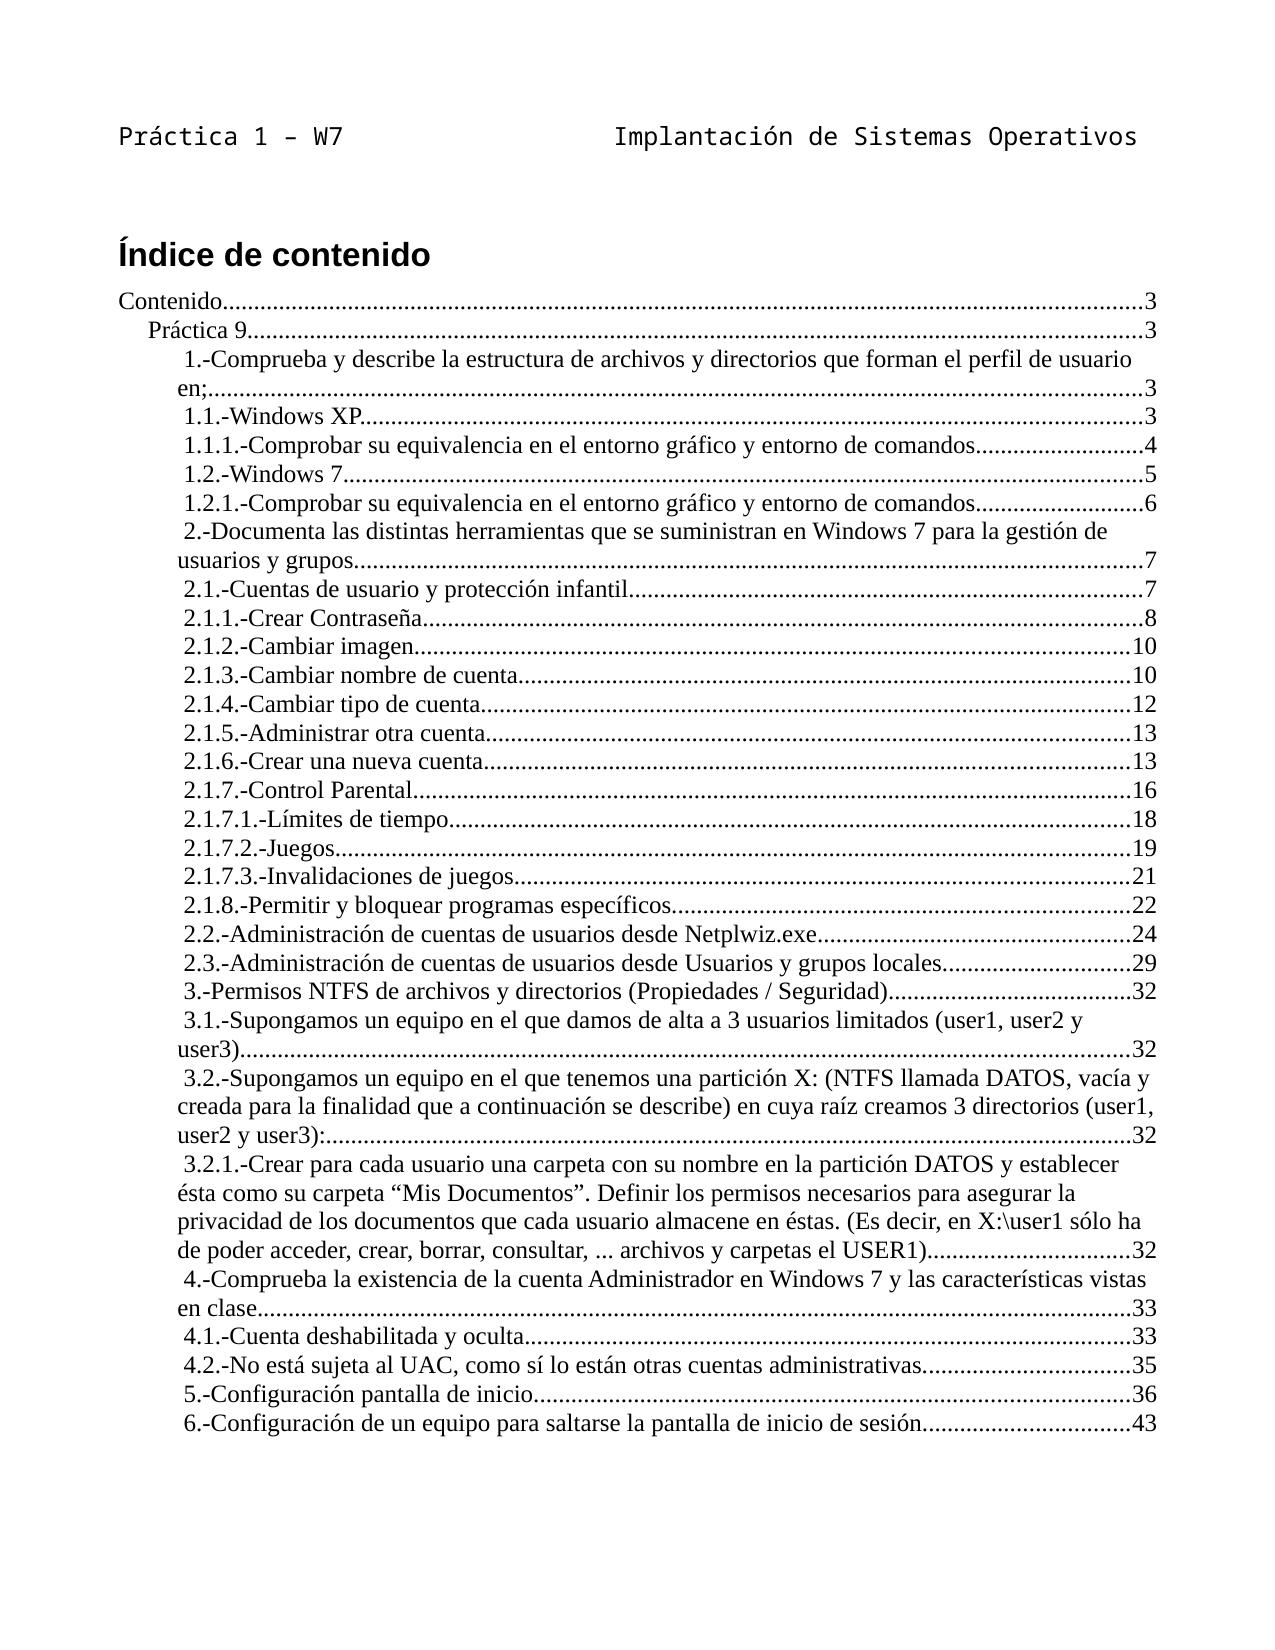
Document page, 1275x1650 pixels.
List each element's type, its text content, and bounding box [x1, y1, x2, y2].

text 4.1.-Cuenta deshabilitada y oculta. 33 [177, 1321, 1157, 1350]
subtitle Índice de contenido [118, 235, 1157, 274]
text Práctica 9 3 [148, 315, 1157, 344]
text 1.1.-Windows XP. 3 [177, 401, 1157, 430]
text 6.-Configuración de un equipo para saltarse la pantalla de inicio de sesión. 43 [177, 1408, 1157, 1436]
text 1.2.1.-Comprobar su equivalencia en el entorno gráfico y entorno de comandos. 6 [177, 488, 1157, 516]
text 3.-Permisos NTFS de archivos y directorios (Propiedades / Seguridad) 32 [177, 976, 1157, 1005]
text 5.-Configuración pantalla de inicio. 36 [177, 1379, 1157, 1408]
text 2.1.3.-Cambiar nombre de cuenta 10 [177, 660, 1157, 689]
text 4.-Comprueba la existencia de la cuenta Administrador en Windows 7 y las características vistas en clase. 33 [177, 1264, 1157, 1321]
text 3.1.-Supongamos un equipo en el que damos de alta a 3 usuarios limitados (user1, user2 y user3). 32 [177, 1005, 1157, 1063]
text 2.1.7.3.-Invalidaciones de juegos 21 [177, 861, 1157, 890]
text 2.1.4.-Cambiar tipo de cuenta 12 [177, 689, 1157, 718]
text 2.1.7.2.-Juegos 19 [177, 833, 1157, 861]
text Contenido 3 [118, 286, 1157, 315]
text 3.2.1.-Crear para cada usuario una carpeta con su nombre en la partición DATOS y establecer ésta como su carpeta “Mis Documentos”. Definir los permisos necesarios para asegurar la privacidad de los documentos que cada usuario almacene en éstas. (Es decir, en X:\user1 sólo ha de poder acceder, crear, borrar, consultar, ... archivos y carpetas el USER1) 32 [177, 1149, 1157, 1264]
text 3.2.-Supongamos un equipo en el que tenemos una partición X: (NTFS llamada DATOS, vacía y creada para la finalidad que a continuación se describe) en cuya raíz creamos 3 directorios (user1, user2 y user3): 32 [177, 1063, 1157, 1149]
text 2.2.-Administración de cuentas de usuarios desde Netplwiz.exe 24 [177, 919, 1157, 948]
text 1.1.1.-Comprobar su equivalencia en el entorno gráfico y entorno de comandos. 4 [177, 430, 1157, 459]
text 1.2.-Windows 7. 5 [177, 459, 1157, 488]
text 4.2.-No está sujeta al UAC, como sí lo están otras cuentas administrativas. 35 [177, 1350, 1157, 1379]
text 2.1.6.-Crear una nueva cuenta 13 [177, 746, 1157, 775]
text 2.1.5.-Administrar otra cuenta 13 [177, 718, 1157, 746]
text 2.1.8.-Permitir y bloquear programas específicos. 22 [177, 890, 1157, 919]
text 2.1.2.-Cambiar imagen 10 [177, 631, 1157, 660]
text 2.1.1.-Crear Contraseña 8 [177, 603, 1157, 631]
text 2.-Documenta las distintas herramientas que se suministran en Windows 7 para la gestión de usuarios y grupos. 7 [177, 516, 1157, 574]
text 1.-Comprueba y describe la estructura de archivos y directorios que forman el perfil de usuario en; 3 [177, 344, 1157, 401]
text 2.1.7.1.-Límites de tiempo 18 [177, 804, 1157, 833]
text 2.3.-Administración de cuentas de usuarios desde Usuarios y grupos locales. 29 [177, 948, 1157, 976]
text 2.1.7.-Control Parental 16 [177, 775, 1157, 804]
text 2.1.-Cuentas de usuario y protección infantil. 7 [177, 574, 1157, 603]
